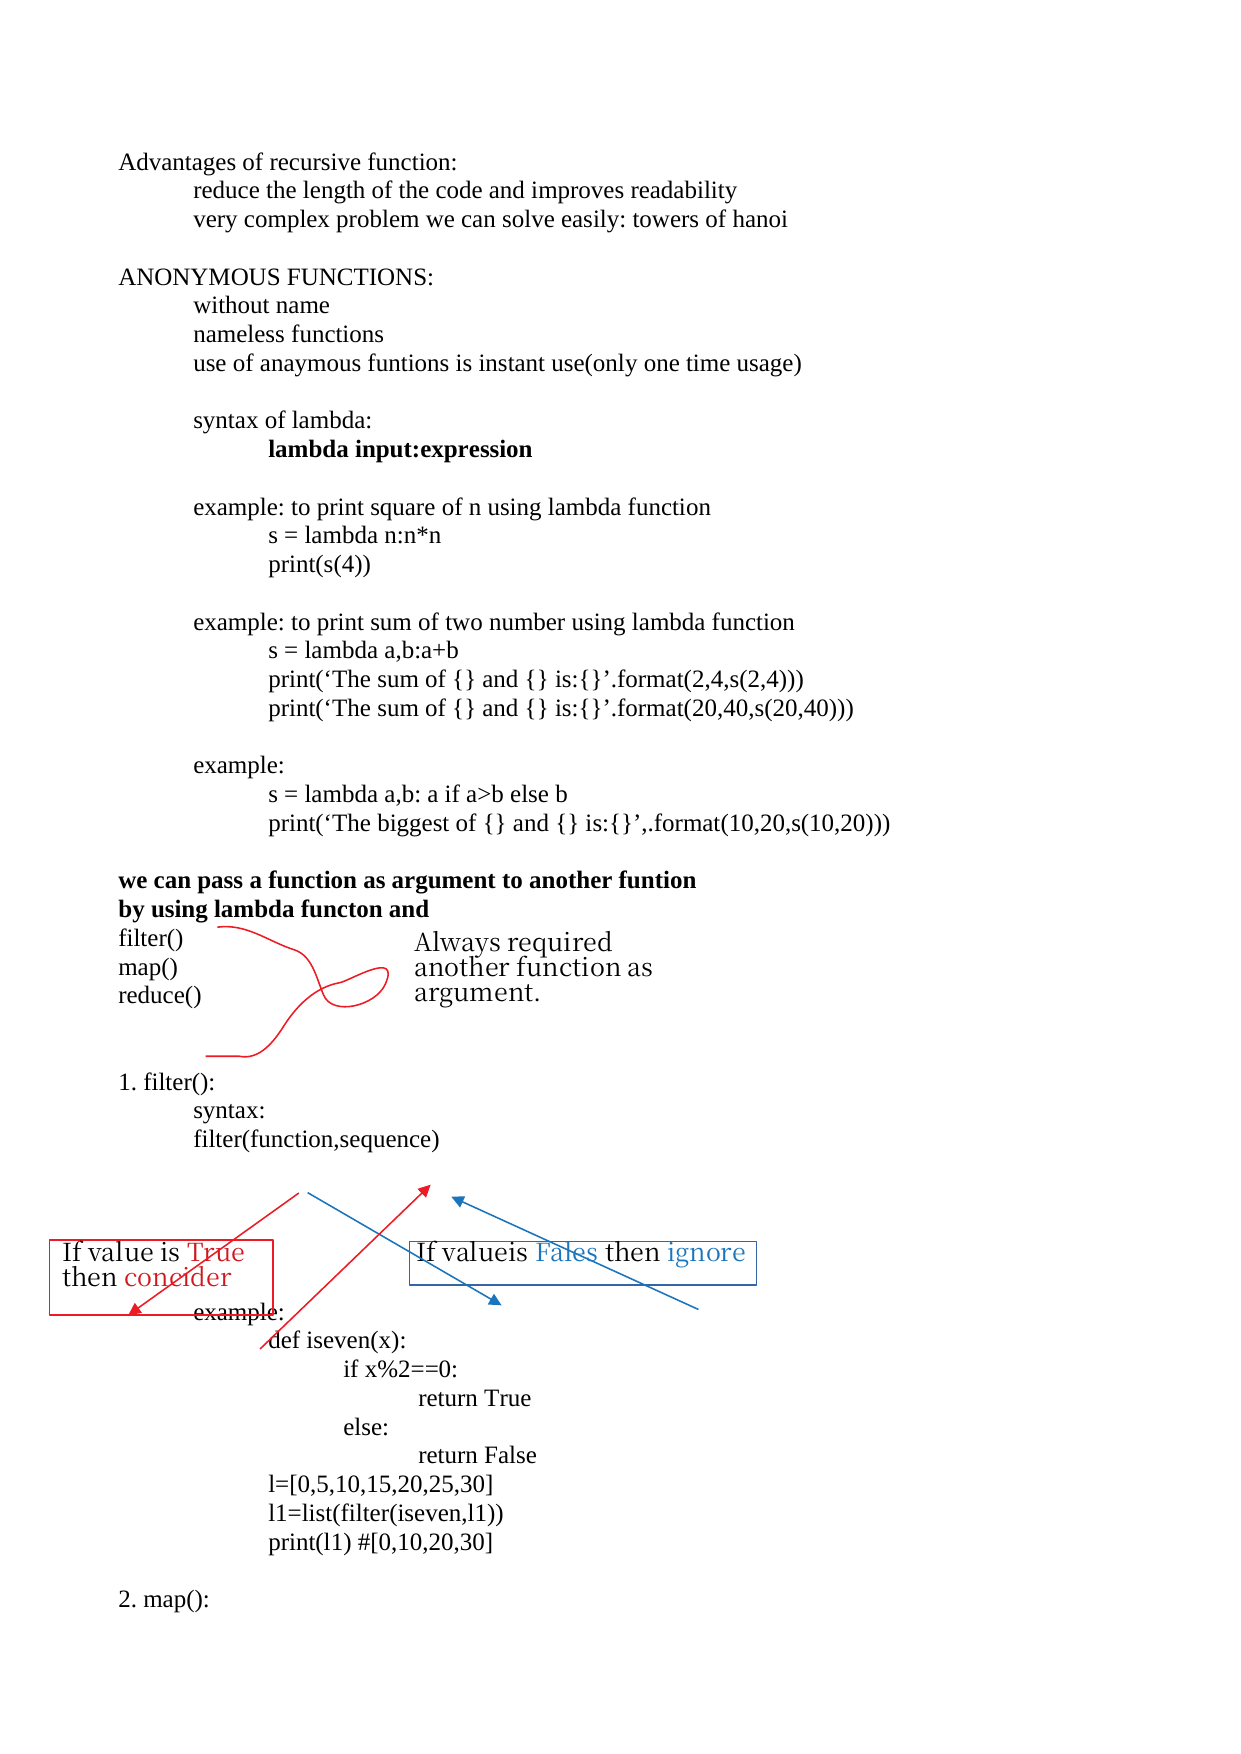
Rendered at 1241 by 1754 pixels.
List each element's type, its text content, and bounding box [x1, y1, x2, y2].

text l1=list(filter(iseven,l1)) [118, 1498, 1122, 1527]
text use of anaymous funtions is instant use(only one time usage) [118, 348, 1122, 377]
text nameless functions [118, 319, 1122, 348]
text reduce() [118, 981, 319, 1009]
text Advantages of recursive function: [118, 147, 1122, 176]
text example: [118, 1297, 311, 1326]
text [299, 981, 1122, 1009]
text print(‘The sum of {} and {} is:{}’.format(20,40,s(20,40))) [118, 693, 1122, 722]
text example: to print square of n using lambda function [118, 492, 1122, 521]
text If valueis Fales then ignore [416, 1241, 599, 1266]
text if x%2==0: [118, 1354, 1122, 1383]
text If value is True then concider [164, 1242, 295, 1292]
text by using lambda functon and [118, 894, 1122, 923]
text If valueis Fales then ignore [569, 1241, 779, 1266]
text syntax of lambda: [118, 406, 1122, 434]
text l=[0,5,10,15,20,25,30] [118, 1469, 1122, 1498]
text s = lambda a,b:a+b [118, 636, 1122, 664]
text return True [118, 1383, 1122, 1412]
text s = lambda n:n*n [118, 521, 1122, 549]
text syntax: [118, 1096, 1122, 1124]
text def iseven(x): [118, 1326, 1122, 1354]
text without name [118, 291, 1122, 319]
text s = lambda a,b: a if a>b else b [118, 779, 1122, 808]
text filter(function,sequence) [118, 1124, 1122, 1153]
text we can pass a function as argument to another funtion [118, 866, 1122, 894]
text print(‘The biggest of {} and {} is:{}’,.format(10,20,s(10,20))) [118, 808, 1122, 837]
text print(s(4)) [118, 549, 1122, 578]
text return False [118, 1441, 1122, 1469]
text very complex problem we can solve easily: towers of hanoi [118, 204, 1122, 233]
text example: to print sum of two number using lambda function [118, 607, 1122, 636]
text else: [118, 1412, 1122, 1441]
text ANONYMOUS FUNCTIONS: [118, 262, 1122, 291]
text filter() [118, 923, 1122, 952]
text print(‘The sum of {} and {} is:{}’.format(2,4,s(2,4))) [118, 664, 1122, 693]
text [287, 1297, 1122, 1326]
text Always required another function as argument. [414, 931, 692, 1006]
text 1. filter(): [118, 1067, 1122, 1096]
text lambda input:expression [118, 434, 1122, 463]
text map() [118, 952, 317, 981]
text [303, 952, 414, 981]
text print(l1) #[0,10,20,30] [118, 1527, 1122, 1556]
text example: [118, 751, 1122, 779]
text reduce the length of the code and improves readability [118, 176, 1122, 204]
text 2. map(): [118, 1584, 1122, 1613]
text If value is True then concider [62, 1242, 227, 1292]
text [692, 952, 1122, 981]
